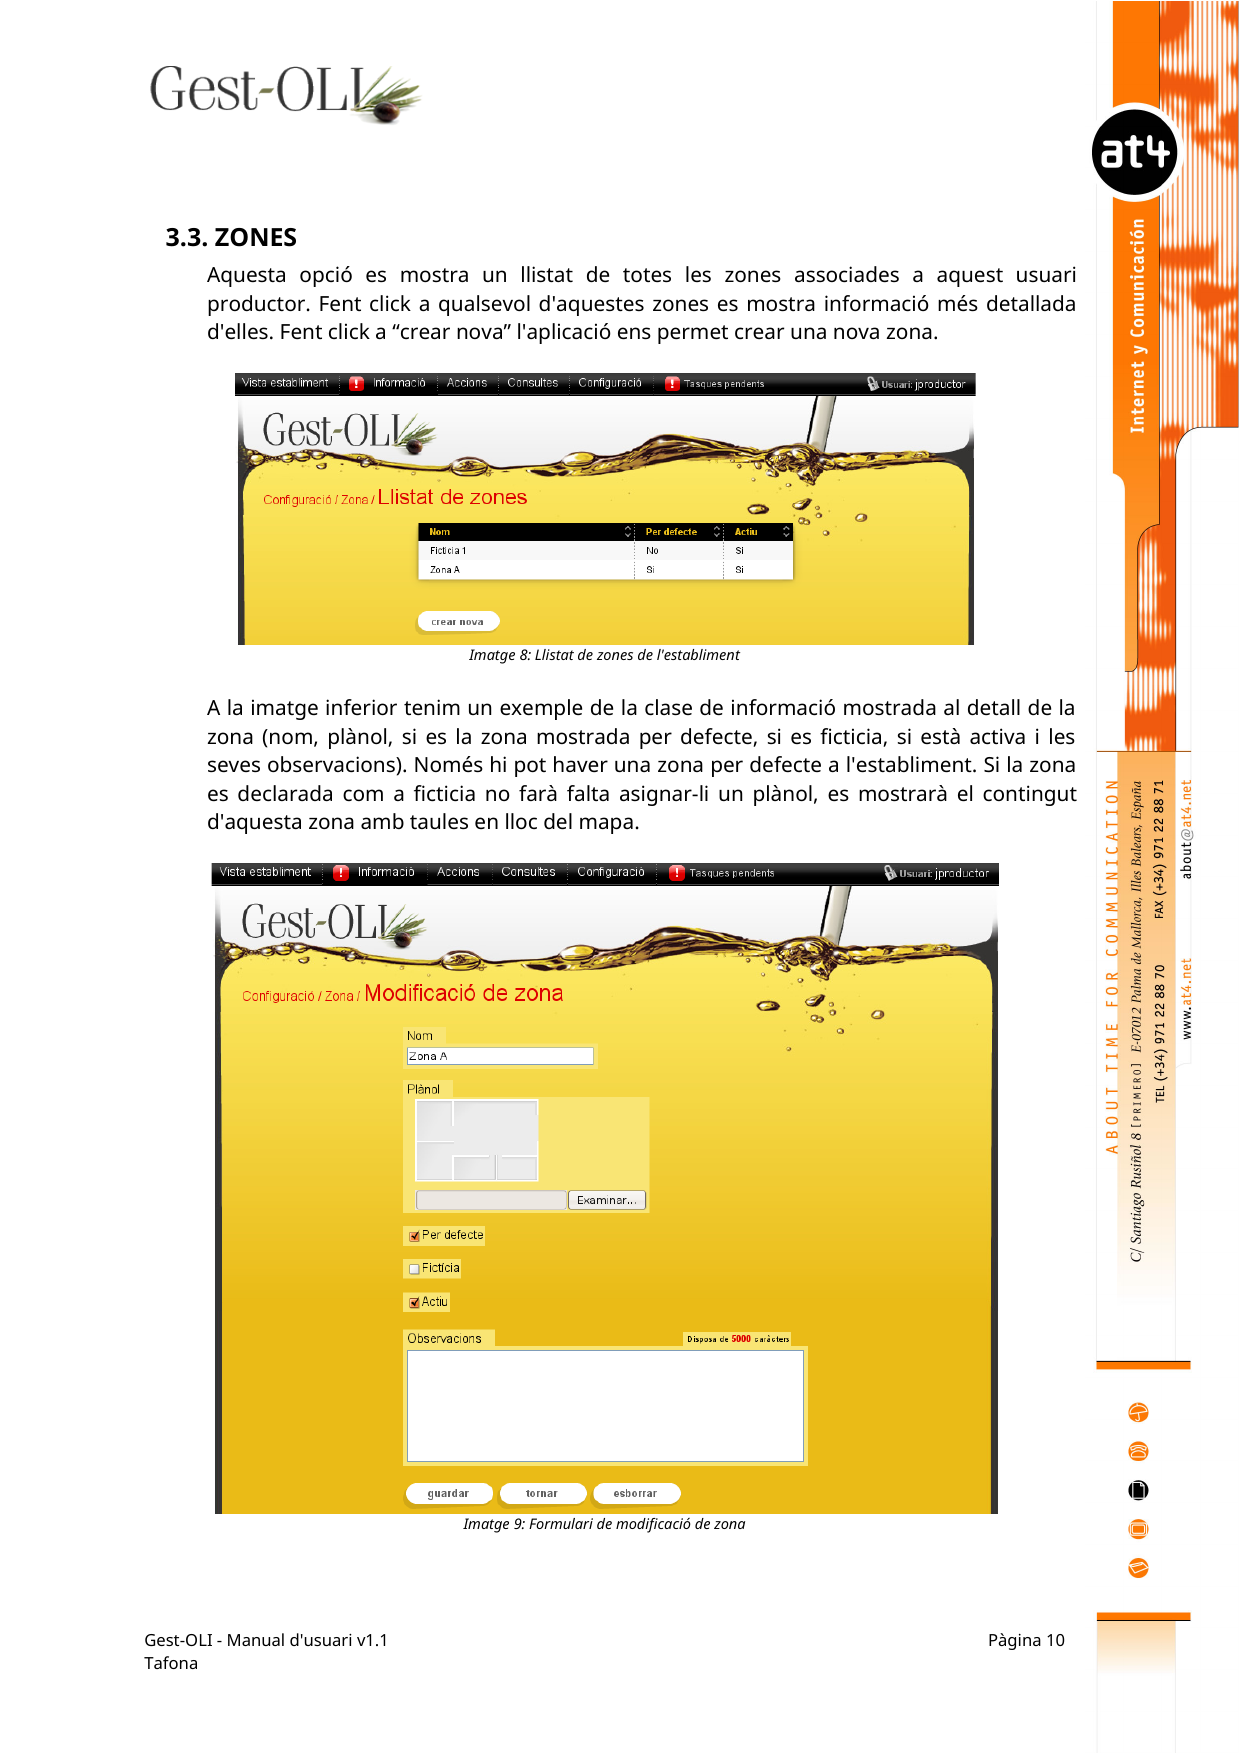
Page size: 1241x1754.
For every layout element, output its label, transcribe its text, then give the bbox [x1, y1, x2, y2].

subtitle 3.3. ZONES [133, 220, 1078, 254]
picture [149, 66, 423, 126]
text Imatge 9: Formulari de modificació de zona [212, 1514, 999, 1533]
picture [1085, 1, 1239, 1753]
text Imatge 8: Llistat de zones de l'establiment [235, 645, 976, 665]
text Aquesta opció es mostra un llistat de totes les zones associades a aquest usuari productor. Fent click a qualsevol d'aquestes zones es mostra informació més detallada d'elles. Fent click a “crear nova” l'aplicació ens permet crear una nova zona. [207, 260, 1078, 346]
picture [235, 373, 976, 645]
picture [211, 863, 999, 1514]
text A la imatge inferior tenim un exemple de la clase de informació mostrada al detall de la zona (nom, plànol, si es la zona mostrada per defecte, si es ficticia, si està activa i les seves observacions). Només hi pot haver una zona per defecte a l'establiment. Si la zona es declarada com a ficticia no farà falta asignar-li un plànol, es mostrarà el contingut d'aquesta zona amb taules en lloc del mapa. [207, 693, 1078, 836]
